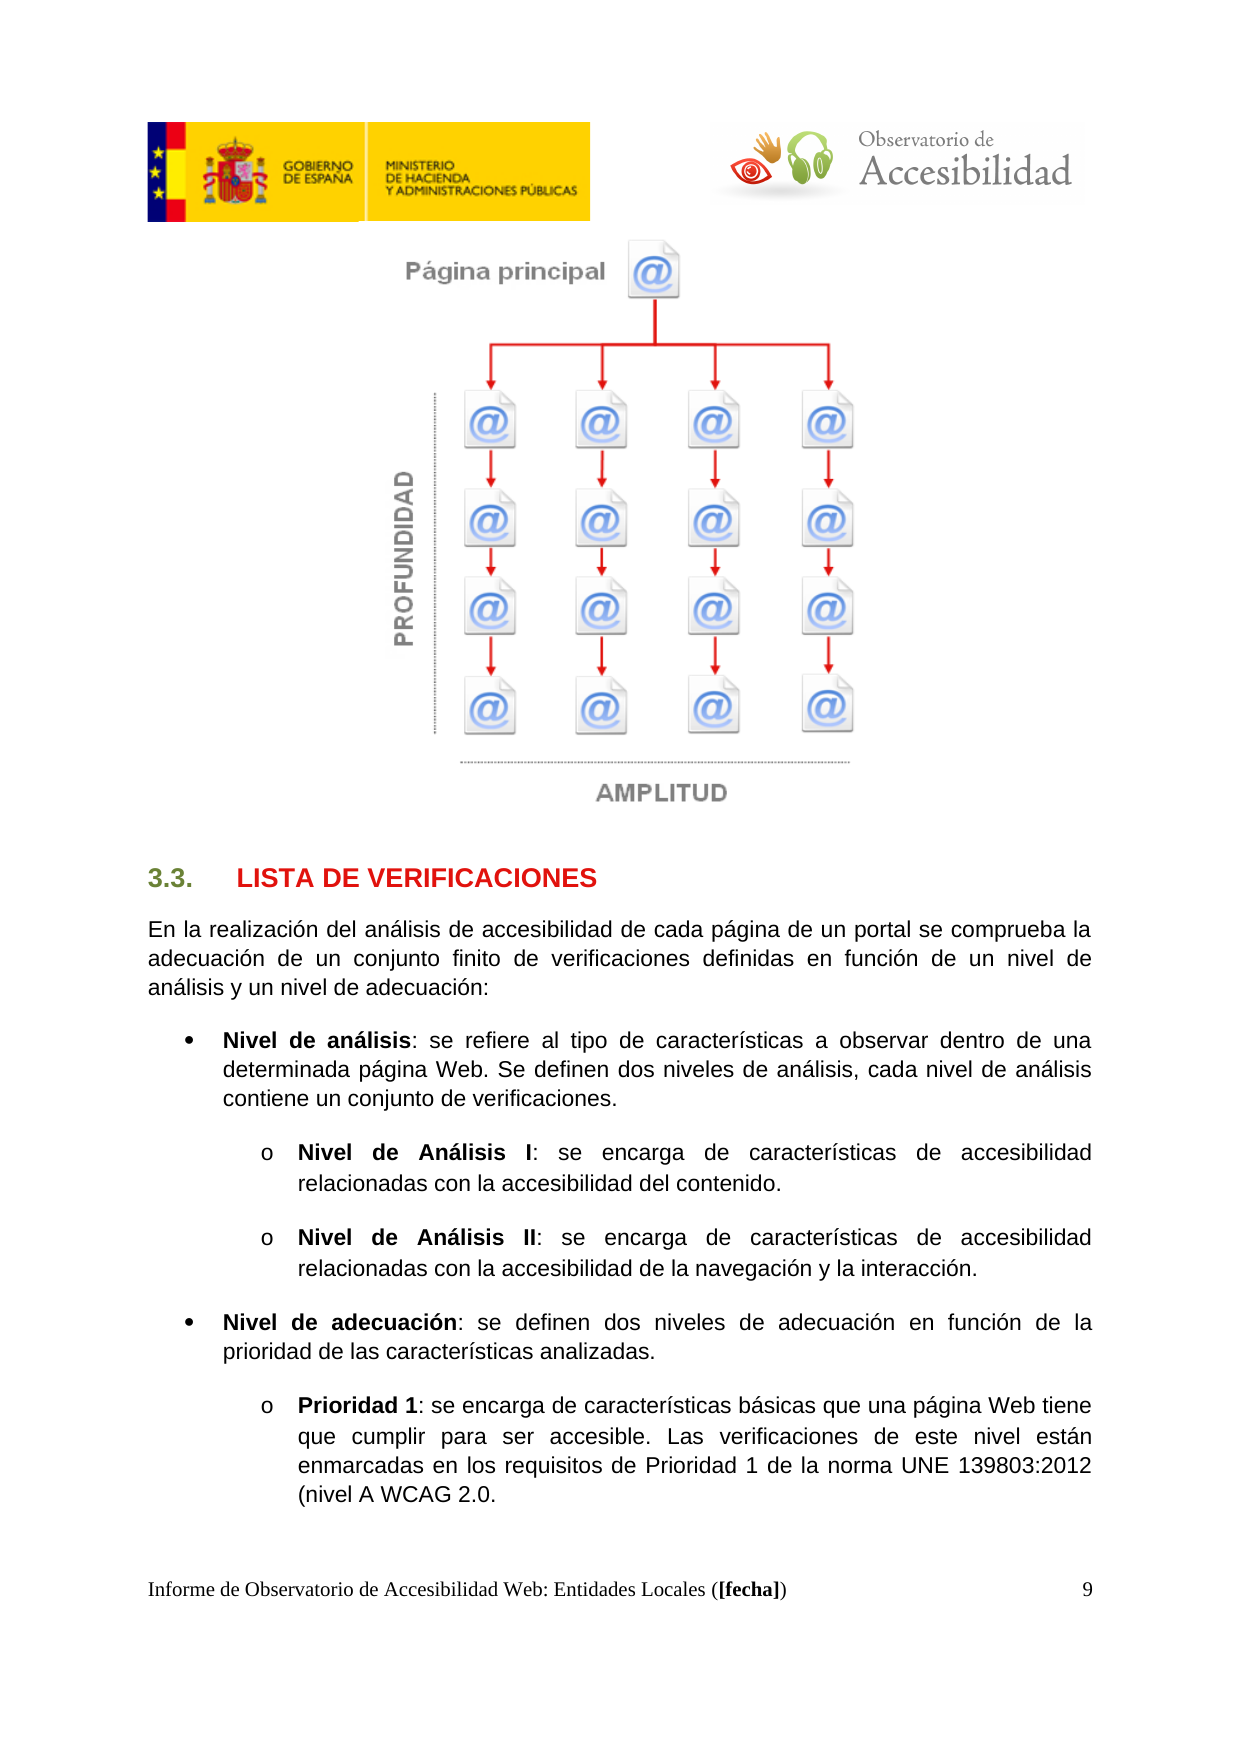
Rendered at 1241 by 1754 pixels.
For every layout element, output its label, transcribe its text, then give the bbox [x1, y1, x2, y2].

list Nivel de Análisis I: se encarga de características de accesibilidad relacionadas con la accesibilidad del contenido. [260, 1139, 1092, 1197]
picture [710, 122, 1086, 205]
text En la realización del análisis de accesibilidad de cada página de un portal se comprueba la adecuación de un conjunto finito de verificaciones definidas en función de un nivel de análisis y un nivel de adecuación: [148, 916, 1092, 1000]
subtitle Lista de verificaciones [148, 862, 1092, 894]
list Prioridad 1: se encarga de características básicas que una página Web tiene que cumplir para ser accesible. Las verificaciones de este nivel están enmarcadas en los requisitos de Prioridad 1 de la norma UNE 139803:2012 (nivel A WCAG 2.0. [260, 1392, 1092, 1507]
list Nivel de Análisis II: se encarga de características de accesibilidad relacionadas con la accesibilidad de la navegación y la interacción. [260, 1224, 1092, 1282]
picture [147, 122, 882, 825]
list Nivel de adecuación: se definen dos niveles de adecuación en función de la prioridad de las características analizadas. [185, 1309, 1092, 1364]
list Nivel de análisis: se refiere al tipo de características a observar dentro de una determinada página Web. Se definen dos niveles de análisis, cada nivel de análisis contiene un conjunto de verificaciones. [185, 1027, 1092, 1112]
